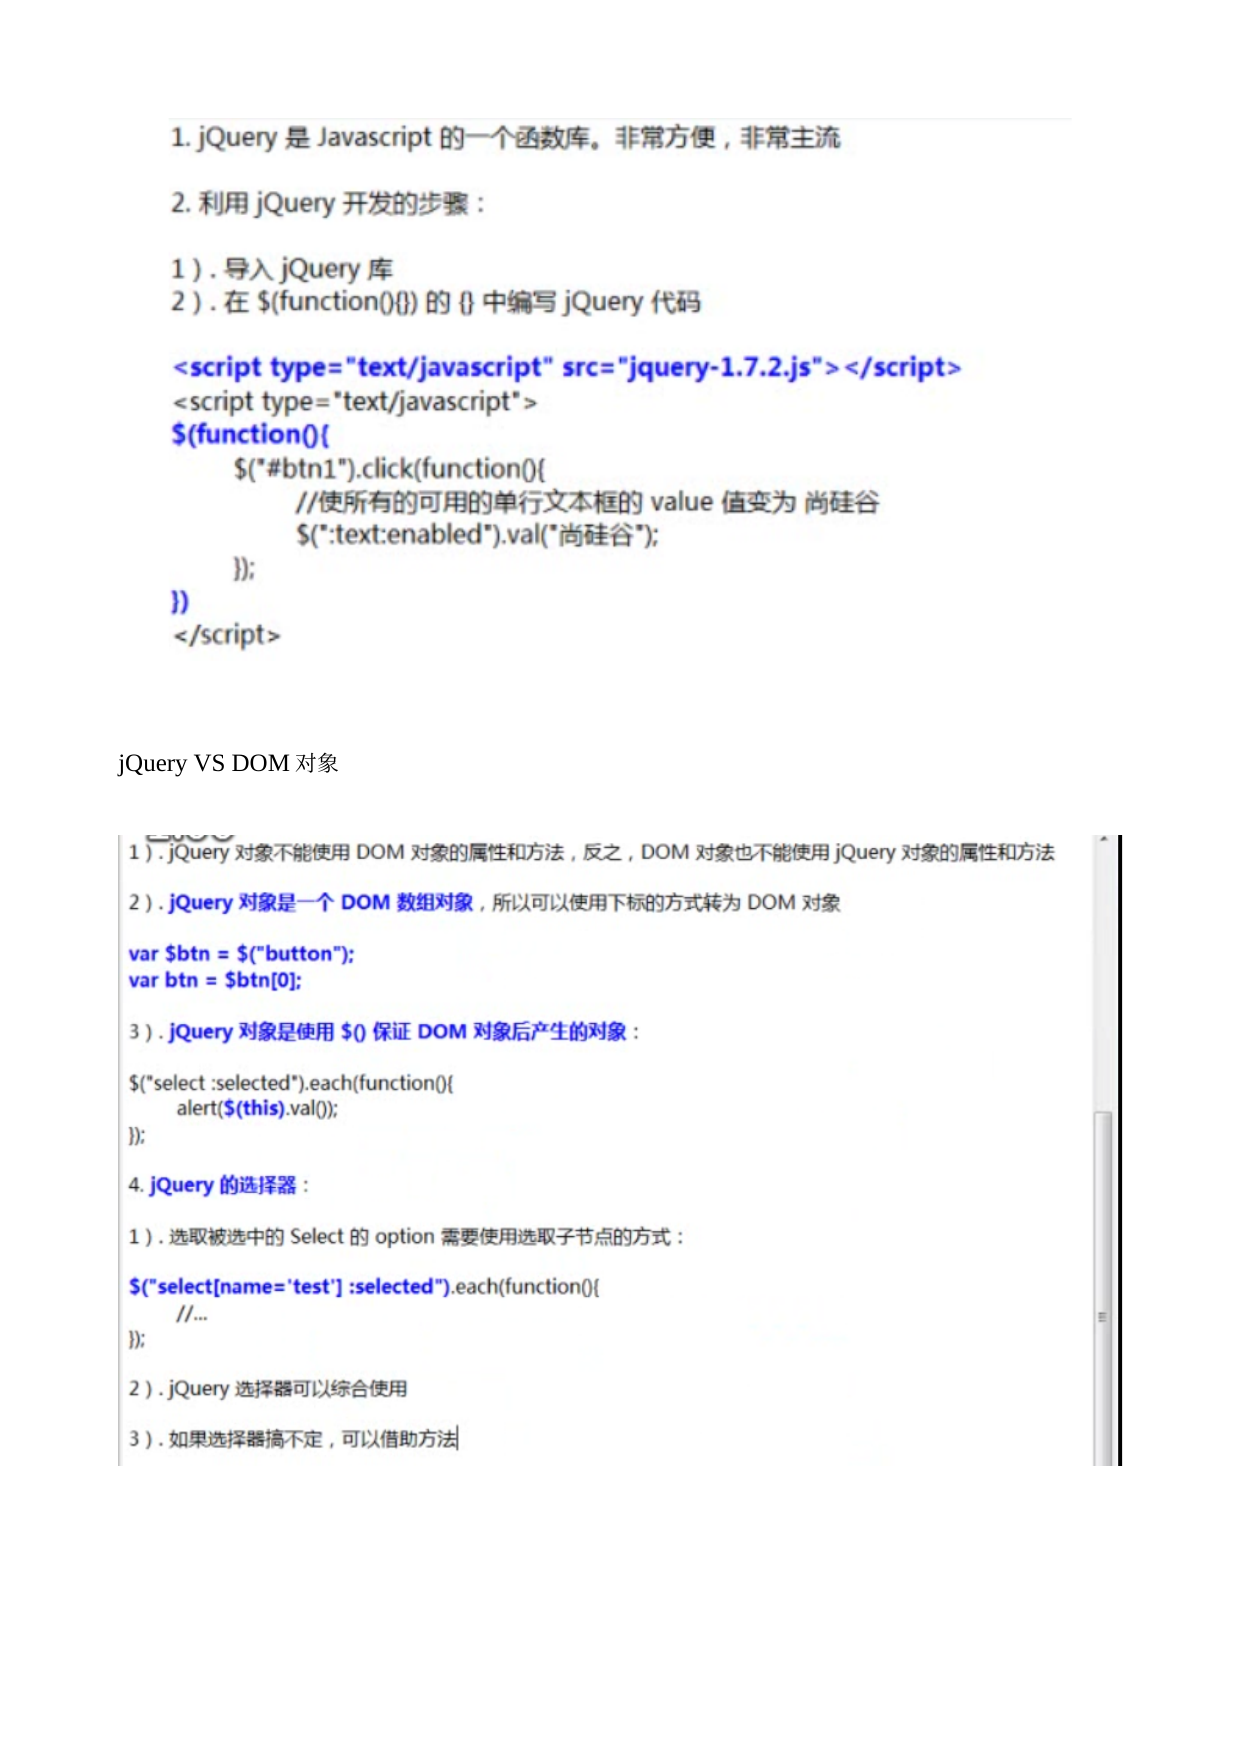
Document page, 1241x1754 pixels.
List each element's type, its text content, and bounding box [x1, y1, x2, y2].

picture [168, 118, 1072, 661]
text jQuery VS DOM对象 [118, 747, 1122, 778]
picture [118, 835, 1123, 1466]
